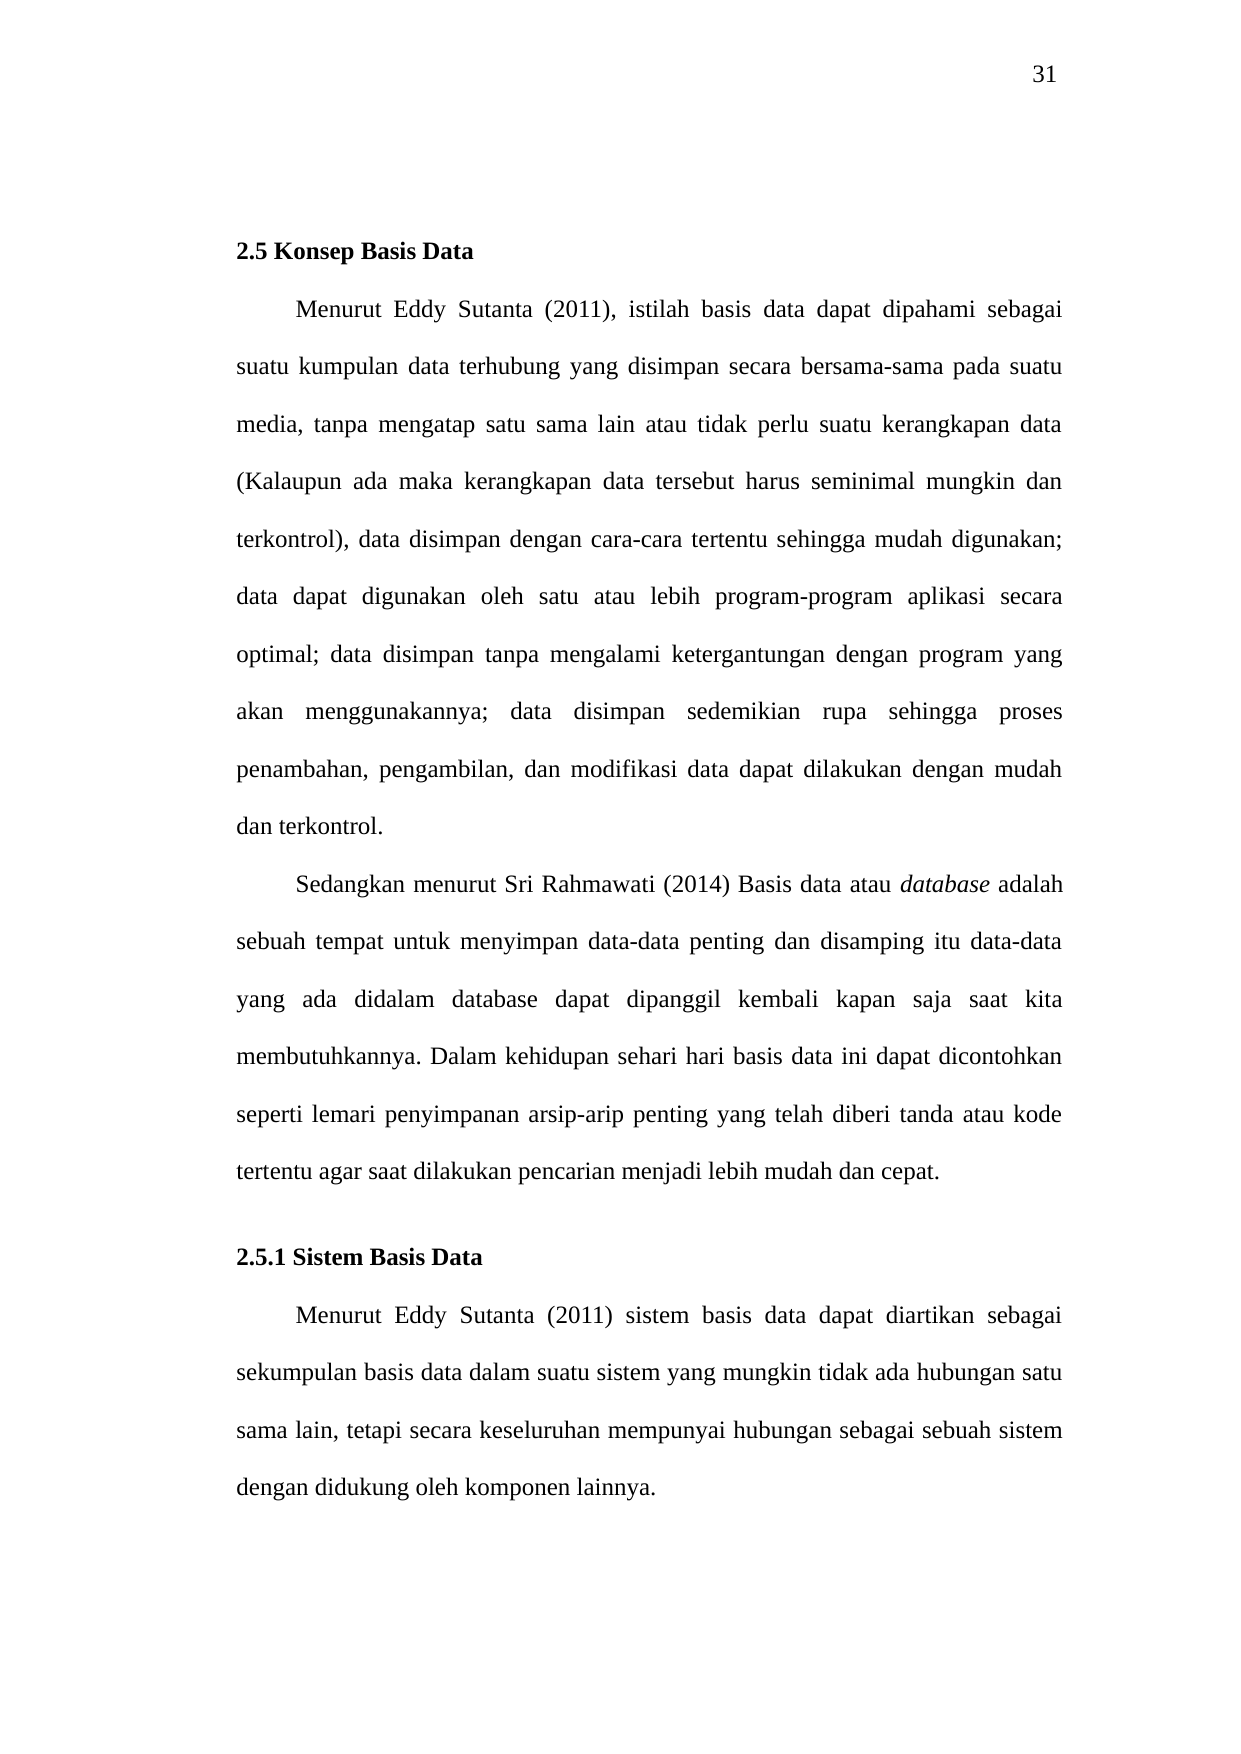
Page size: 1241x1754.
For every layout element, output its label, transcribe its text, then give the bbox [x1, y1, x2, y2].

subtitle 2.5.1 Sistem Basis Data [236, 1242, 1063, 1271]
text Menurut Eddy Sutanta (2011), istilah basis data dapat dipahami sebagai suatu kumpulan data terhubung yang disimpan secara bersama-sama pada suatu media, tanpa mengatap satu sama lain atau tidak perlu suatu kerangkapan data (Kalaupun ada maka kerangkapan data tersebut harus seminimal mungkin dan terkontrol), data disimpan dengan cara-cara tertentu sehingga mudah digunakan; data dapat digunakan oleh satu atau lebih program-program aplikasi secara optimal; data disimpan tanpa mengalami ketergantungan dengan program yang akan menggunakannya; data disimpan sedemikian rupa sehingga proses penambahan, pengambilan, dan modifikasi data dapat dilakukan dengan mudah dan terkontrol. [236, 294, 1063, 840]
text Menurut Eddy Sutanta (2011) sistem basis data dapat diartikan sebagai sekumpulan basis data dalam suatu sistem yang mungkin tidak ada hubungan satu sama lain, tetapi secara keseluruhan mempunyai hubungan sebagai sebuah sistem dengan didukung oleh komponen lainnya. [236, 1300, 1063, 1501]
subtitle 2.5 Konsep Basis Data [236, 236, 1063, 265]
text Sedangkan menurut Sri Rahmawati (2014) Basis data atau database adalah sebuah tempat untuk menyimpan data-data penting dan disamping itu data-data yang ada didalam database dapat dipanggil kembali kapan saja saat kita membutuhkannya. Dalam kehidupan sehari hari basis data ini dapat dicontohkan seperti lemari penyimpanan arsip-arip penting yang telah diberi tanda atau kode tertentu agar saat dilakukan pencarian menjadi lebih mudah dan cepat. [236, 869, 1063, 1185]
